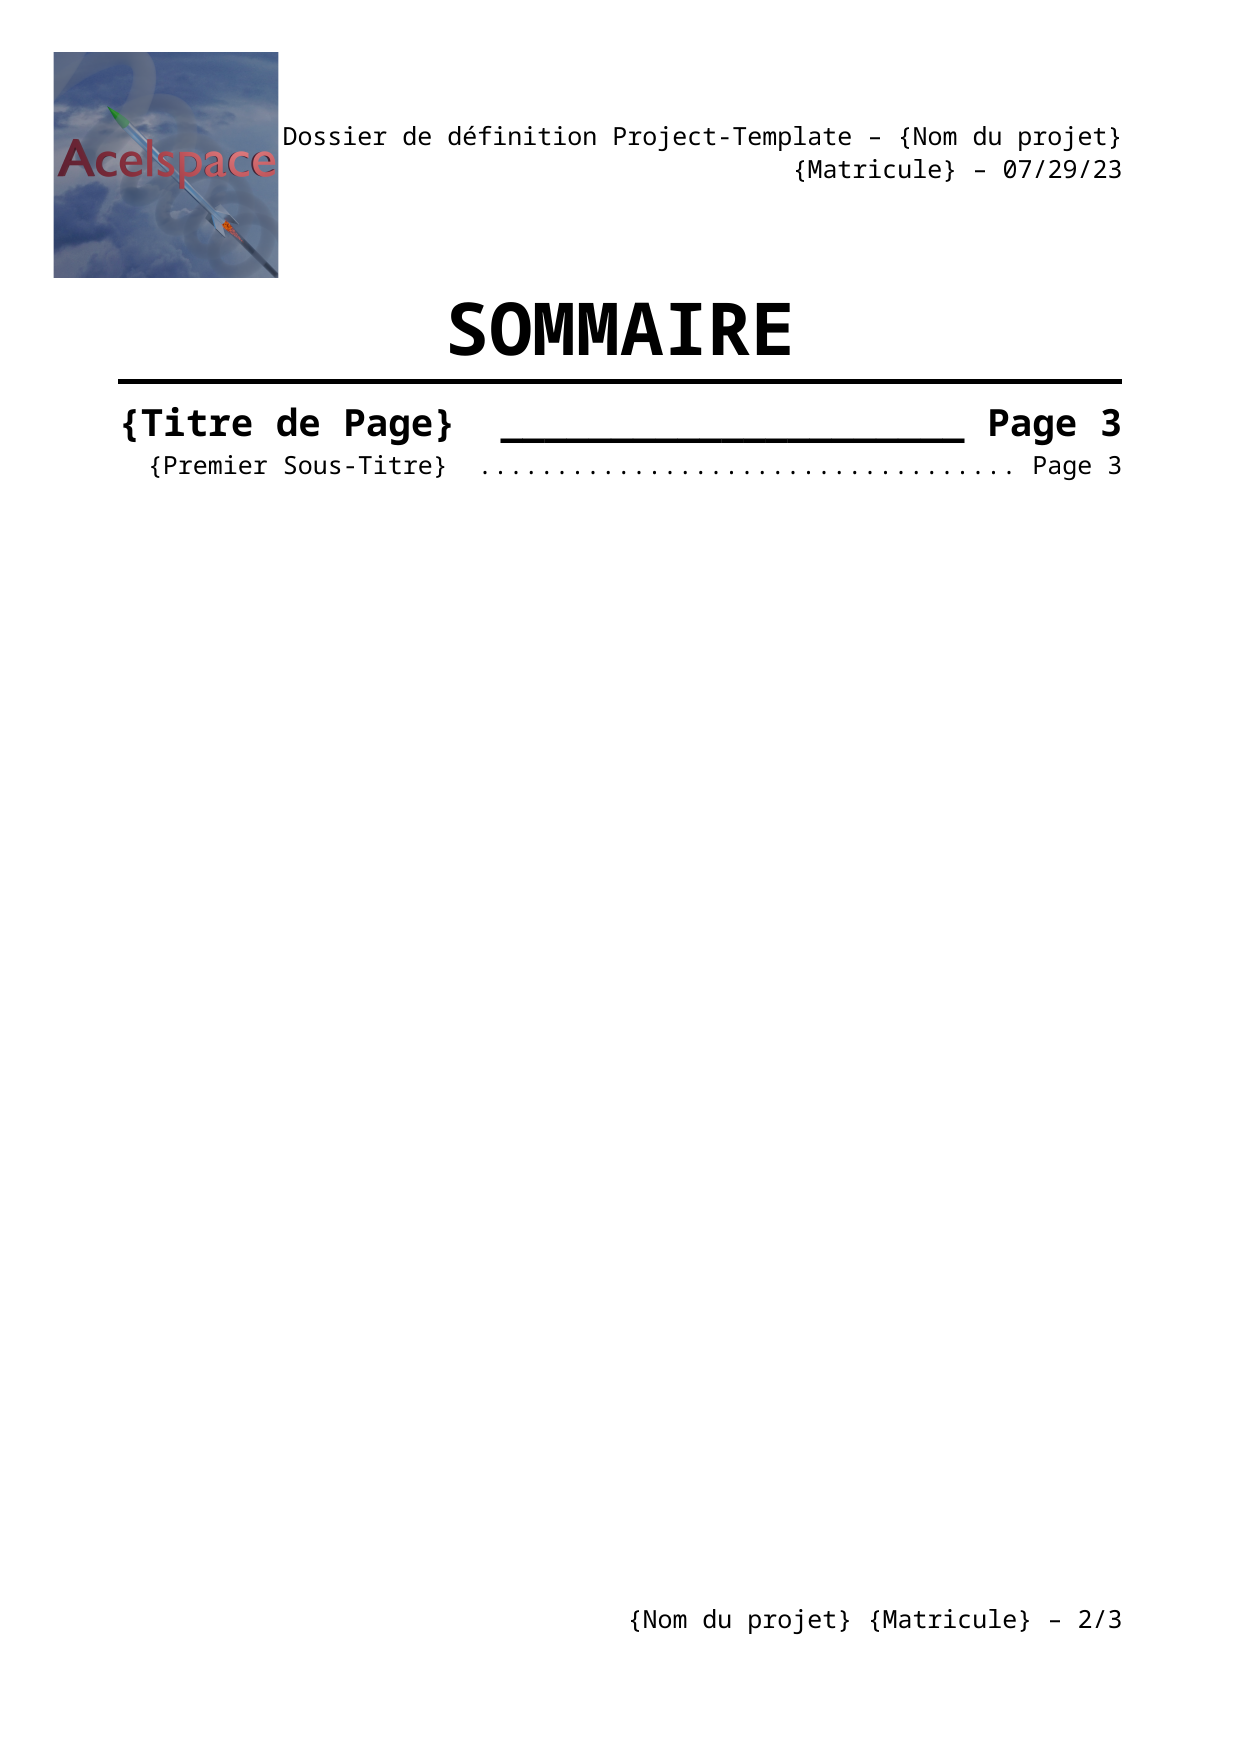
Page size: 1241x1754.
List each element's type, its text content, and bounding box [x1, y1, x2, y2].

text {Titre de Page} Page 3 [118, 396, 1122, 447]
text {Premier Sous-Titre} Page 3 [148, 447, 1122, 481]
subtitle Sommaire [118, 244, 1122, 379]
picture [53, 52, 279, 278]
